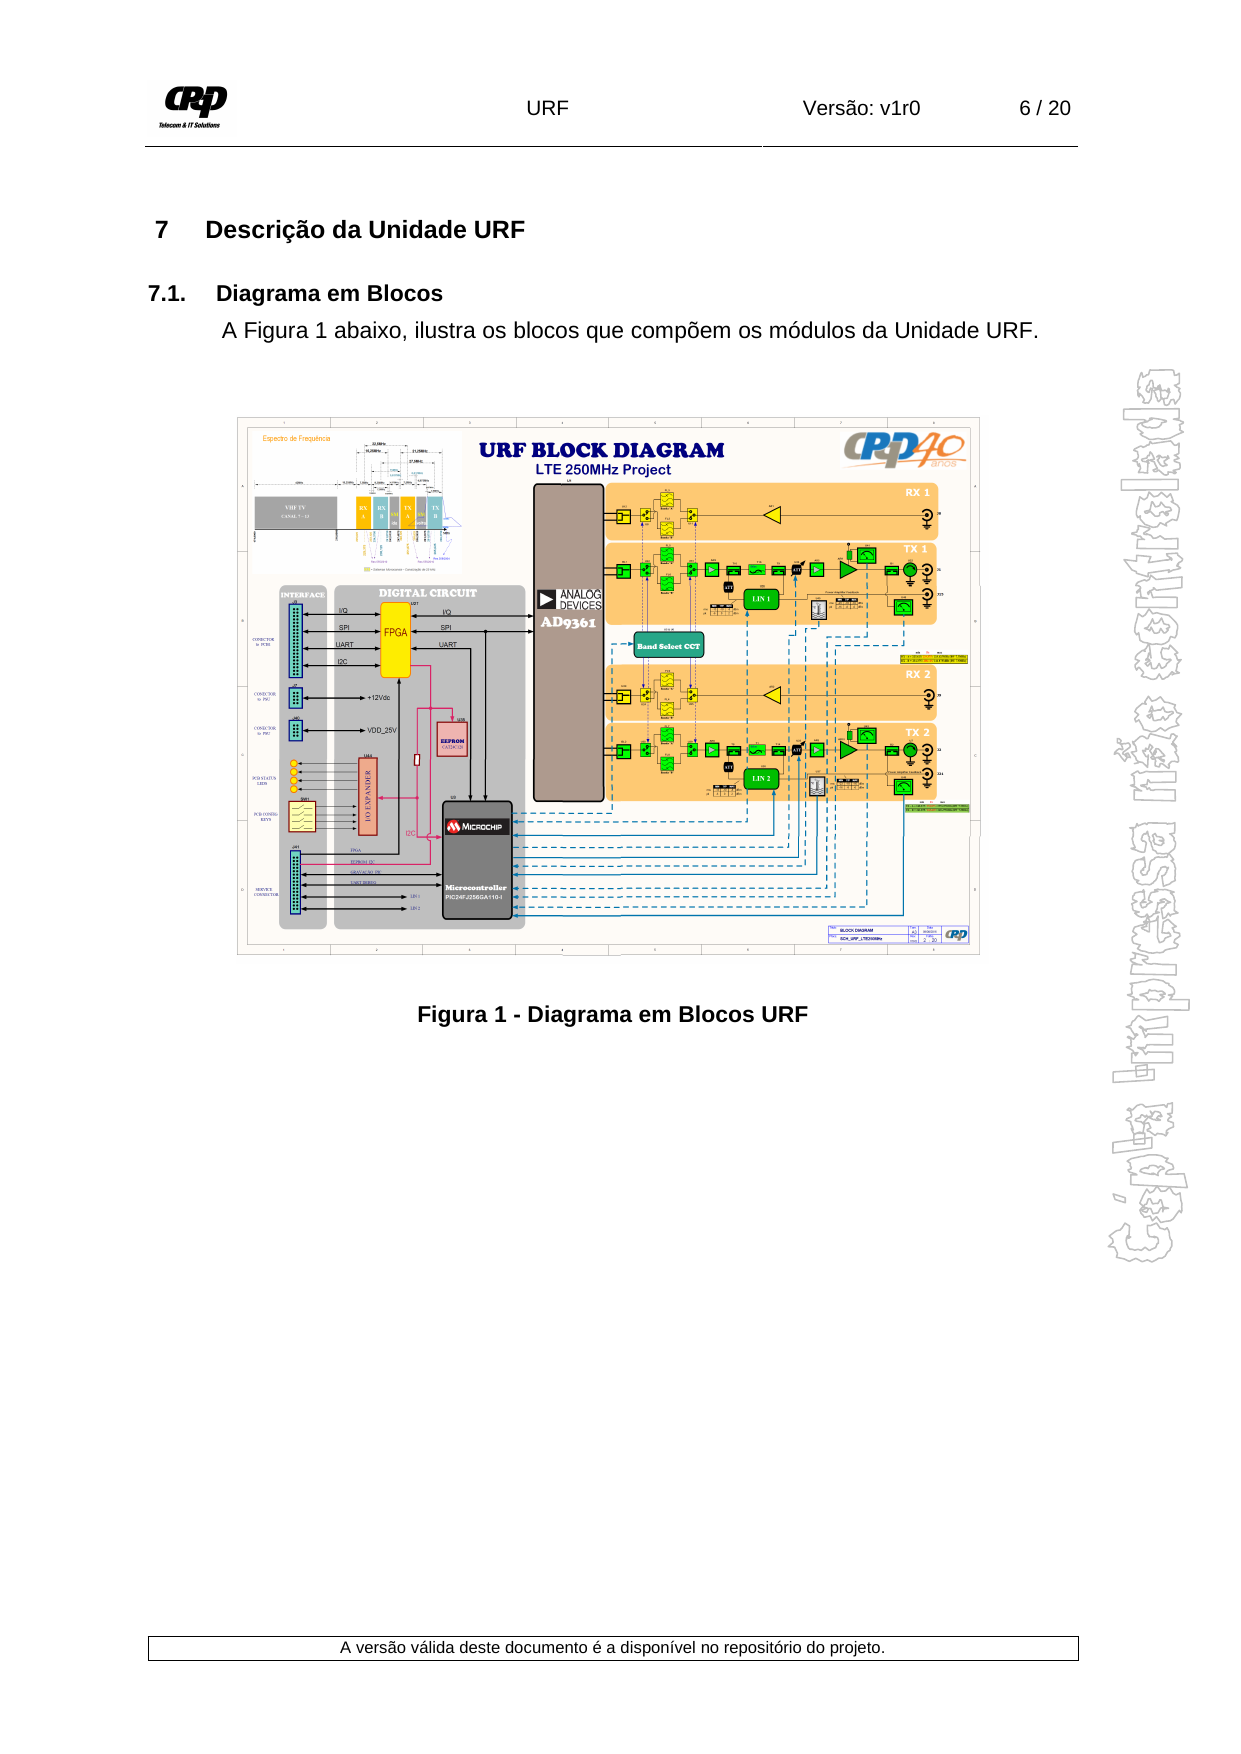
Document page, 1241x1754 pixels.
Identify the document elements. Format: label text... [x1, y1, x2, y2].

subtitle Diagrama em Blocos [148, 281, 1078, 306]
subtitle Descrição da Unidade URF [148, 215, 1078, 243]
picture [147, 80, 237, 137]
picture [236, 415, 989, 964]
text Figura 1 - Diagrama em Blocos URF [211, 1001, 1014, 1027]
